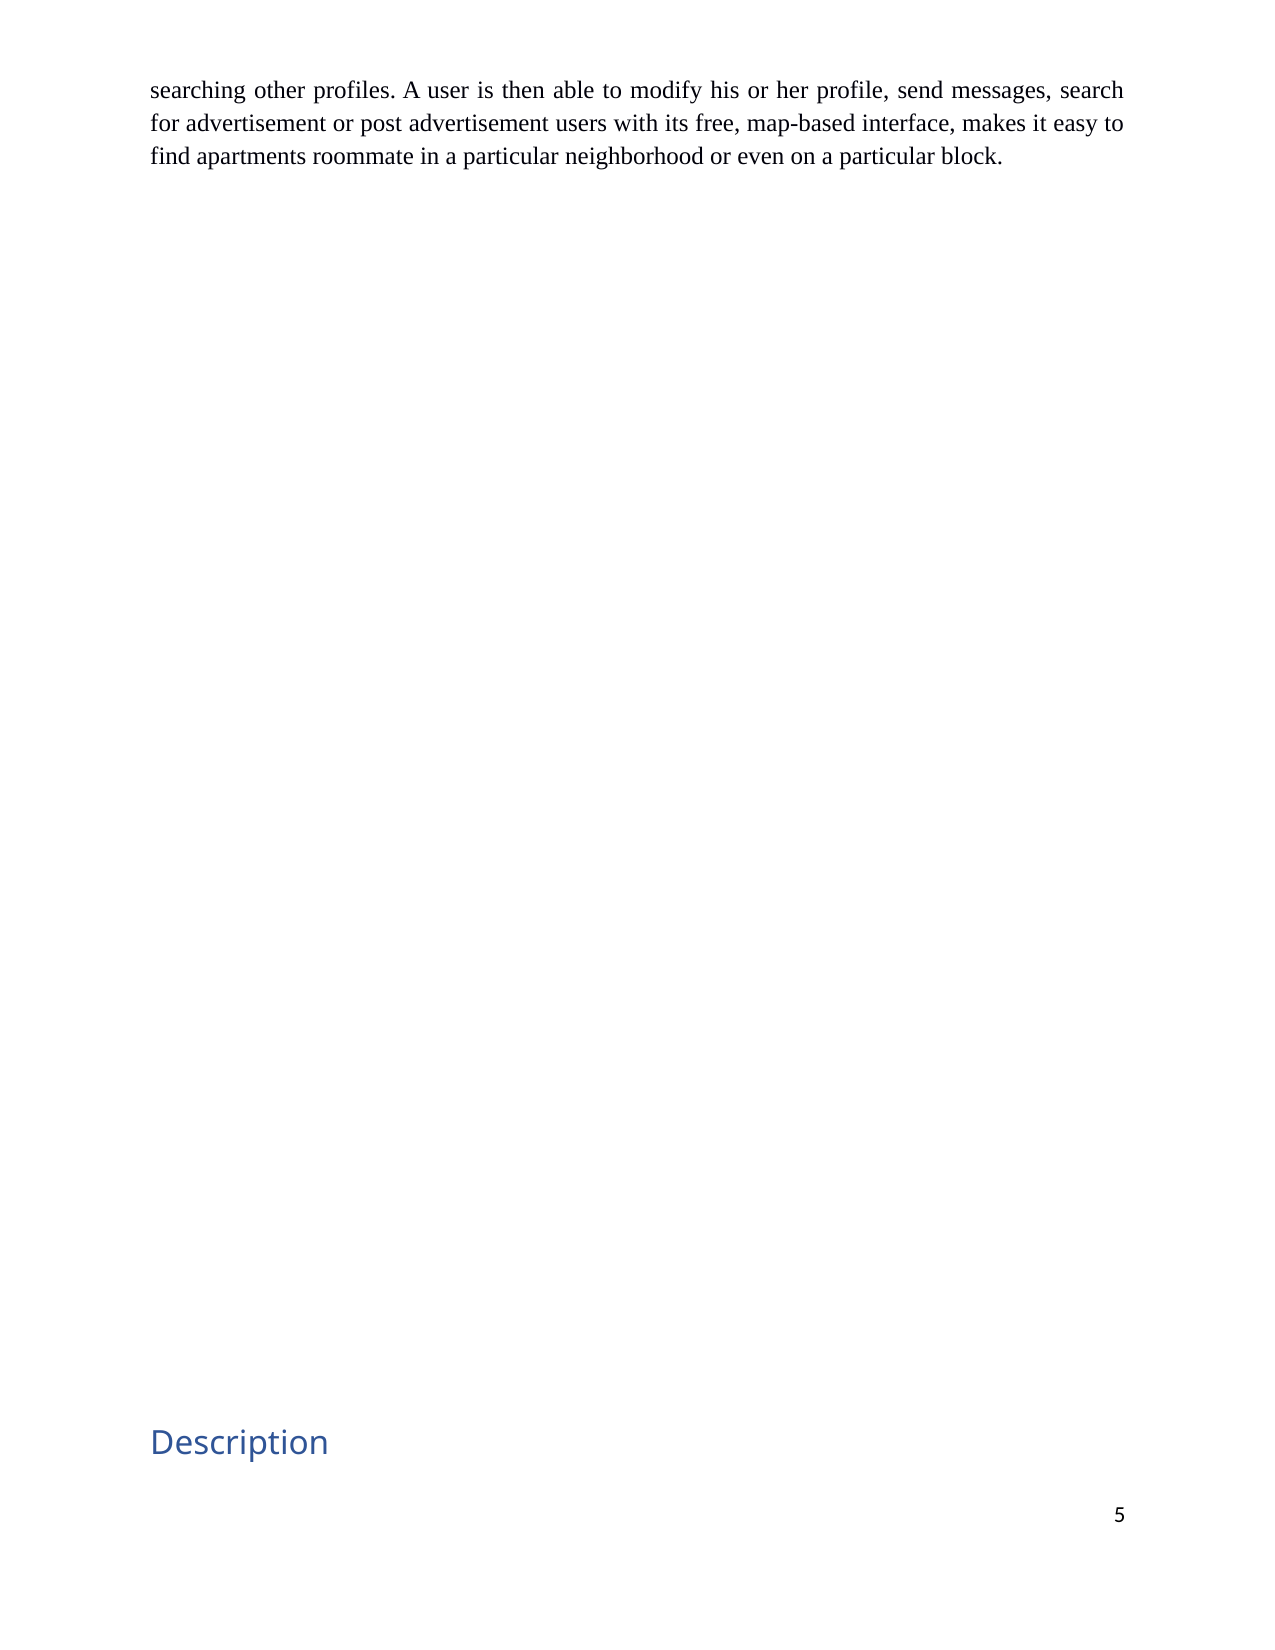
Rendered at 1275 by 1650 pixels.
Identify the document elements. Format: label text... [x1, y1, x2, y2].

subtitle Description [150, 1418, 1125, 1464]
text searching other profiles. A user is then able to modify his or her profile, send messages, search for advertisement or post advertisement users with its free, map-based interface, makes it easy to find apartments roommate in a particular neighborhood or even on a particular block. [150, 75, 1125, 170]
